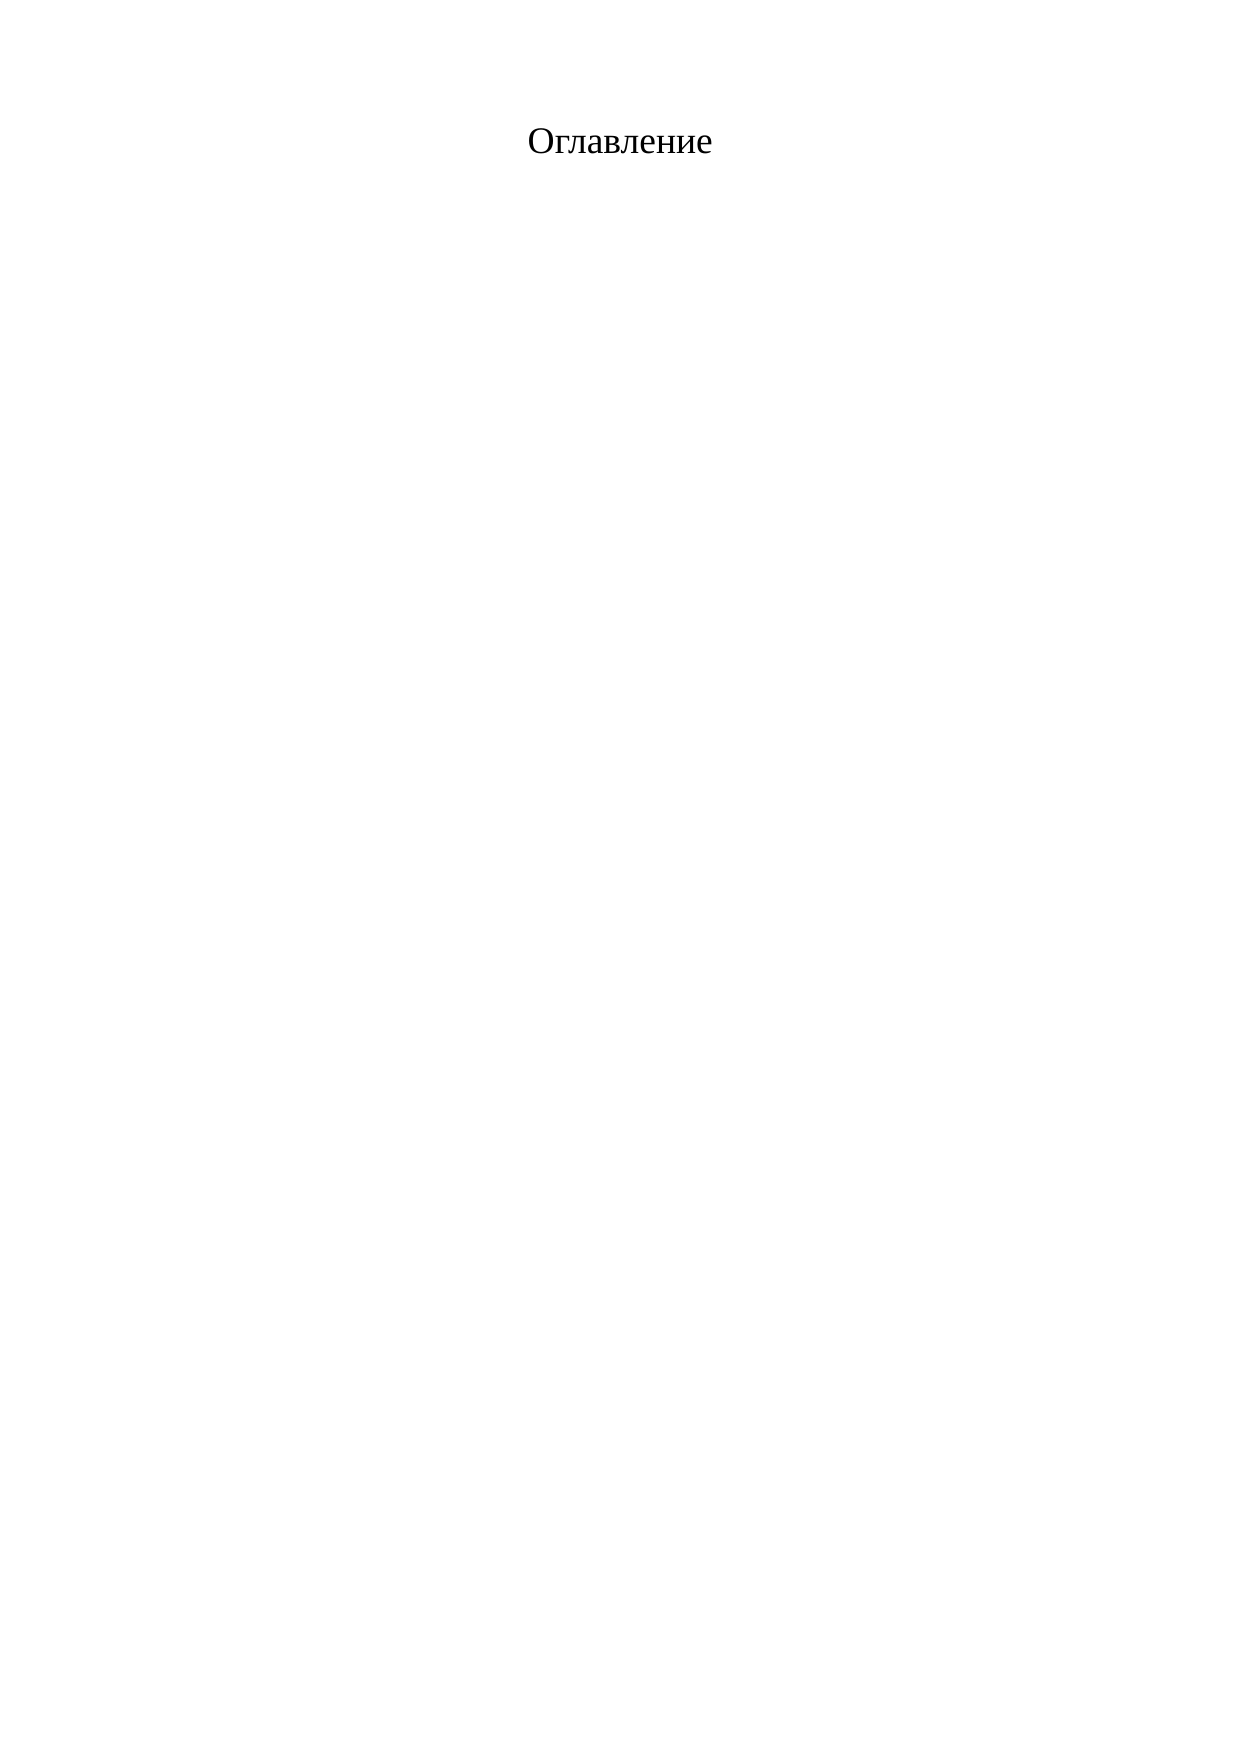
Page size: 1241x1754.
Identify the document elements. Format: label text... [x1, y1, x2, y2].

text Оглавление [118, 118, 1122, 161]
